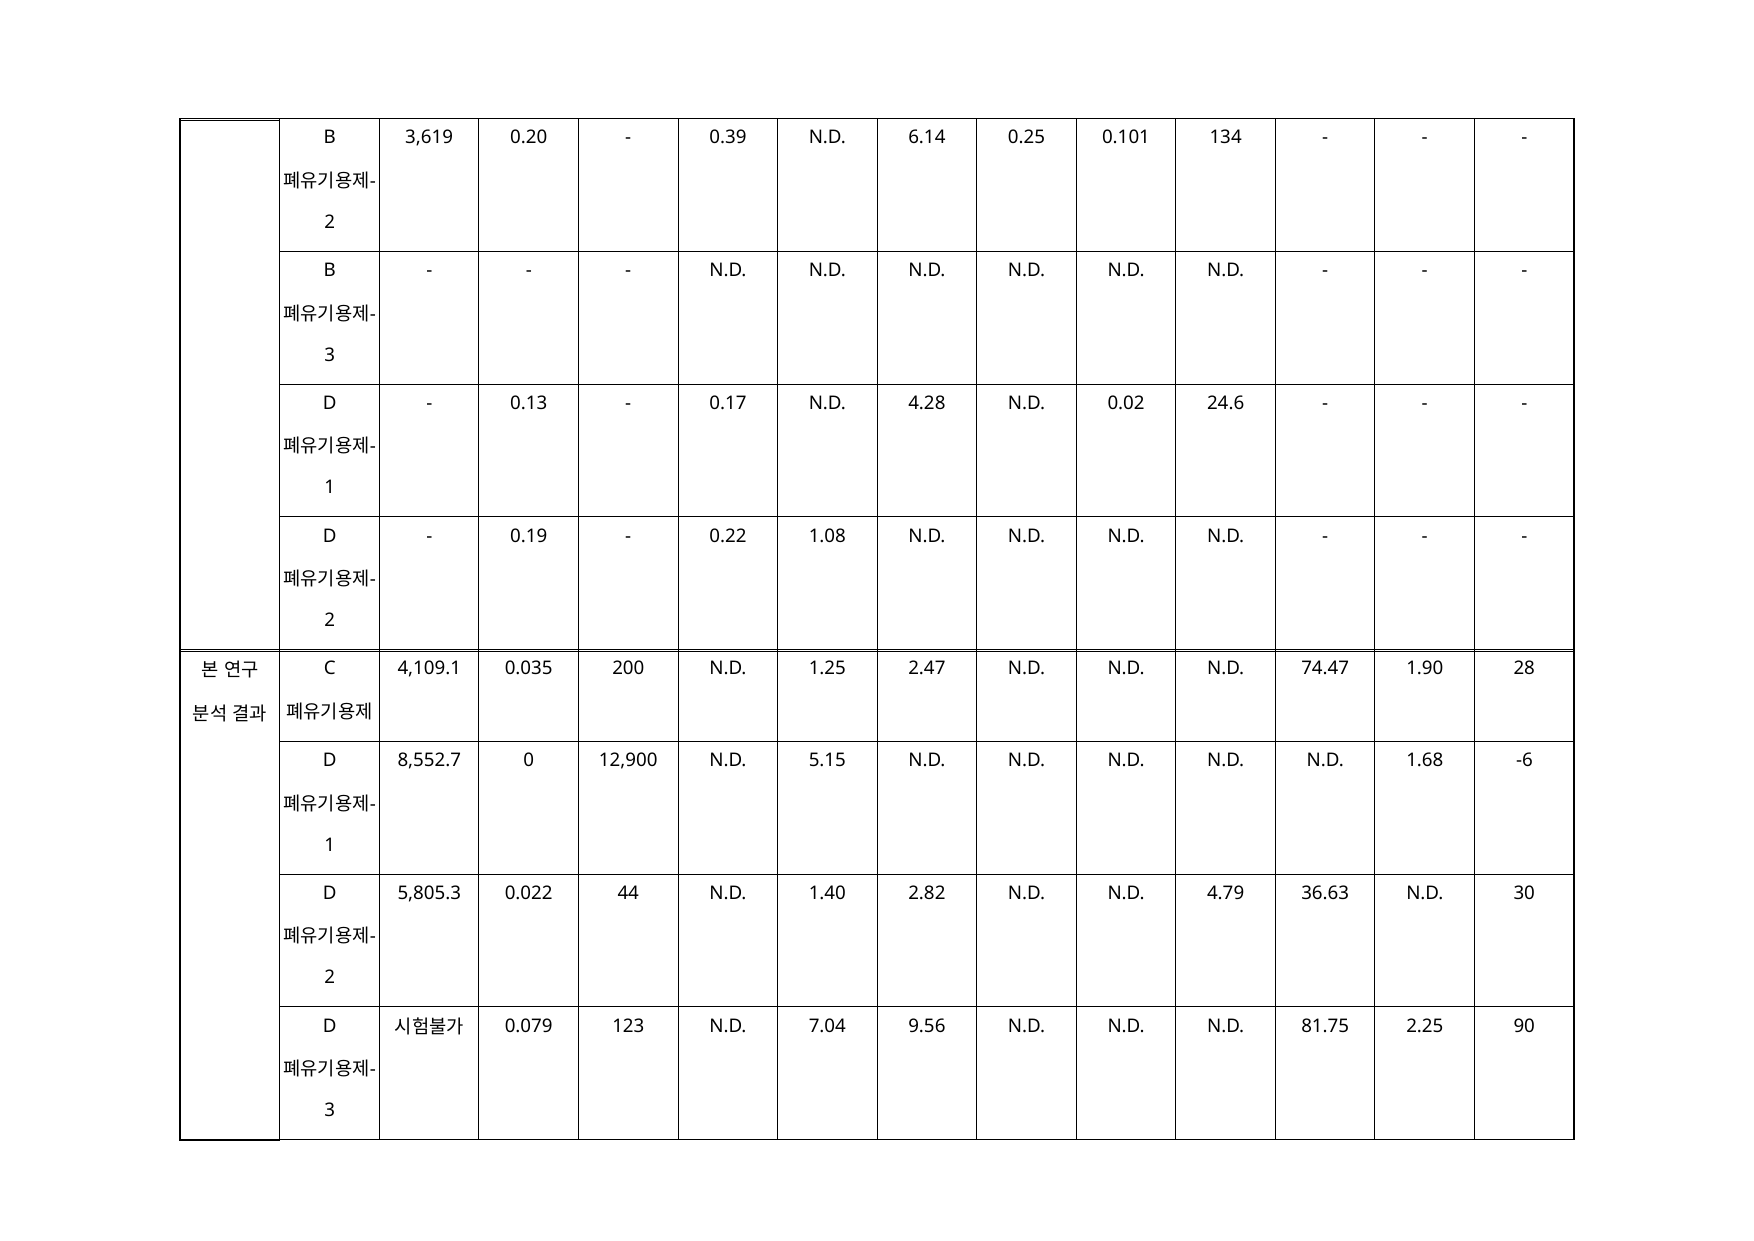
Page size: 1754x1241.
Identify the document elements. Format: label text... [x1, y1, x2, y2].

table_cell 0.17 [679, 385, 777, 516]
table_cell 1.08 [778, 517, 877, 649]
table_cell 시험불가 [380, 1007, 478, 1139]
table_cell N.D. [977, 517, 1076, 649]
table_cell N.D. [1176, 742, 1275, 873]
table_cell 9.56 [878, 1007, 976, 1139]
table_cell 3,619 [380, 119, 478, 251]
table_cell 0.02 [1077, 385, 1175, 516]
table_cell N.D. [1375, 875, 1474, 1006]
table_cell 8,552.7 [380, 742, 478, 873]
table_cell 12,900 [579, 742, 678, 873]
table_cell - [1375, 252, 1474, 383]
table_cell 4,109.1 [380, 652, 478, 741]
table_cell - [579, 252, 678, 383]
table_cell 0.22 [679, 517, 777, 649]
table_cell D 폐유기용제-1 [280, 742, 379, 873]
table_cell N.D. [1077, 252, 1175, 383]
table_cell D 폐유기용제-1 [280, 385, 379, 516]
table_cell - [1375, 517, 1474, 649]
table_cell 0.25 [977, 119, 1076, 251]
table_cell - [380, 252, 478, 383]
table_cell - [1276, 252, 1374, 383]
table_cell D 폐유기용제-3 [280, 1007, 379, 1139]
table_cell N.D. [878, 742, 976, 873]
table_cell 24.6 [1176, 385, 1275, 516]
table_cell - [579, 385, 678, 516]
table_cell N.D. [679, 742, 777, 873]
table_cell [181, 121, 279, 649]
table_cell N.D. [1176, 252, 1275, 383]
table_cell C 폐유기용제 [280, 652, 379, 741]
table_cell - [1475, 517, 1573, 649]
table_cell 1.68 [1375, 742, 1474, 873]
table_cell N.D. [1176, 1007, 1275, 1139]
table_cell 74.47 [1276, 652, 1374, 741]
table_cell 28 [1475, 652, 1573, 741]
table_cell 0.035 [479, 652, 578, 741]
table_cell 2.25 [1375, 1007, 1474, 1139]
table_cell 2.82 [878, 875, 976, 1006]
table_cell - [1375, 119, 1474, 251]
table_cell N.D. [878, 517, 976, 649]
table_cell - [1276, 385, 1374, 516]
table_cell N.D. [878, 252, 976, 383]
table_cell - [1375, 385, 1474, 516]
table_cell - [1276, 119, 1374, 251]
table_cell - [1475, 252, 1573, 383]
table_cell 0.022 [479, 875, 578, 1006]
table_cell B 폐유기용제-2 [280, 119, 379, 251]
table_cell 5,805.3 [380, 875, 478, 1006]
table_cell - [380, 385, 478, 516]
table_cell 6.14 [878, 119, 976, 251]
table_cell N.D. [679, 875, 777, 1006]
table_cell 30 [1475, 875, 1573, 1006]
table_cell N.D. [679, 652, 777, 741]
table_cell 123 [579, 1007, 678, 1139]
table_cell -6 [1475, 742, 1573, 873]
table_cell 44 [579, 875, 678, 1006]
table_cell 0.079 [479, 1007, 578, 1139]
table_cell 7.04 [778, 1007, 877, 1139]
table_cell N.D. [977, 252, 1076, 383]
table_cell N.D. [1176, 652, 1275, 741]
table_cell 200 [579, 652, 678, 741]
table_cell 0.39 [679, 119, 777, 251]
table_cell N.D. [778, 252, 877, 383]
table_cell 134 [1176, 119, 1275, 251]
table_cell N.D. [778, 119, 877, 251]
table_cell N.D. [1276, 742, 1374, 873]
table_cell 81.75 [1276, 1007, 1374, 1139]
table_cell 0.19 [479, 517, 578, 649]
table_cell N.D. [977, 742, 1076, 873]
table_cell N.D. [1077, 517, 1175, 649]
table_cell N.D. [977, 652, 1076, 741]
table_cell 0.101 [1077, 119, 1175, 251]
table_cell - [579, 517, 678, 649]
table_cell 1.40 [778, 875, 877, 1006]
table_cell D 폐유기용제-2 [280, 875, 379, 1006]
table_cell N.D. [1077, 652, 1175, 741]
table_cell 2.47 [878, 652, 976, 741]
table_cell N.D. [977, 1007, 1076, 1139]
table_cell N.D. [977, 875, 1076, 1006]
table_cell - [579, 119, 678, 251]
table_cell N.D. [1077, 875, 1175, 1006]
table_cell N.D. [778, 385, 877, 516]
table_cell - [1276, 517, 1374, 649]
table_cell N.D. [1077, 742, 1175, 873]
table_cell N.D. [1176, 517, 1275, 649]
table_cell 36.63 [1276, 875, 1374, 1006]
table_cell 0.20 [479, 119, 578, 251]
table_cell 1.90 [1375, 652, 1474, 741]
table_cell - [380, 517, 478, 649]
table_cell N.D. [679, 252, 777, 383]
table_cell 1.25 [778, 652, 877, 741]
table_cell - [1475, 385, 1573, 516]
table_cell 본 연구 분석 결과 [181, 652, 279, 1139]
table_cell - [479, 252, 578, 383]
table_cell 0.13 [479, 385, 578, 516]
table_cell N.D. [679, 1007, 777, 1139]
table_cell N.D. [977, 385, 1076, 516]
table_cell 4.79 [1176, 875, 1275, 1006]
table_cell N.D. [1077, 1007, 1175, 1139]
table_cell B 폐유기용제-3 [280, 252, 379, 383]
table_cell 90 [1475, 1007, 1573, 1139]
table_cell 5.15 [778, 742, 877, 873]
table_cell - [1475, 119, 1573, 251]
table_cell 0 [479, 742, 578, 873]
table_cell D 폐유기용제-2 [280, 517, 379, 649]
table_cell 4.28 [878, 385, 976, 516]
